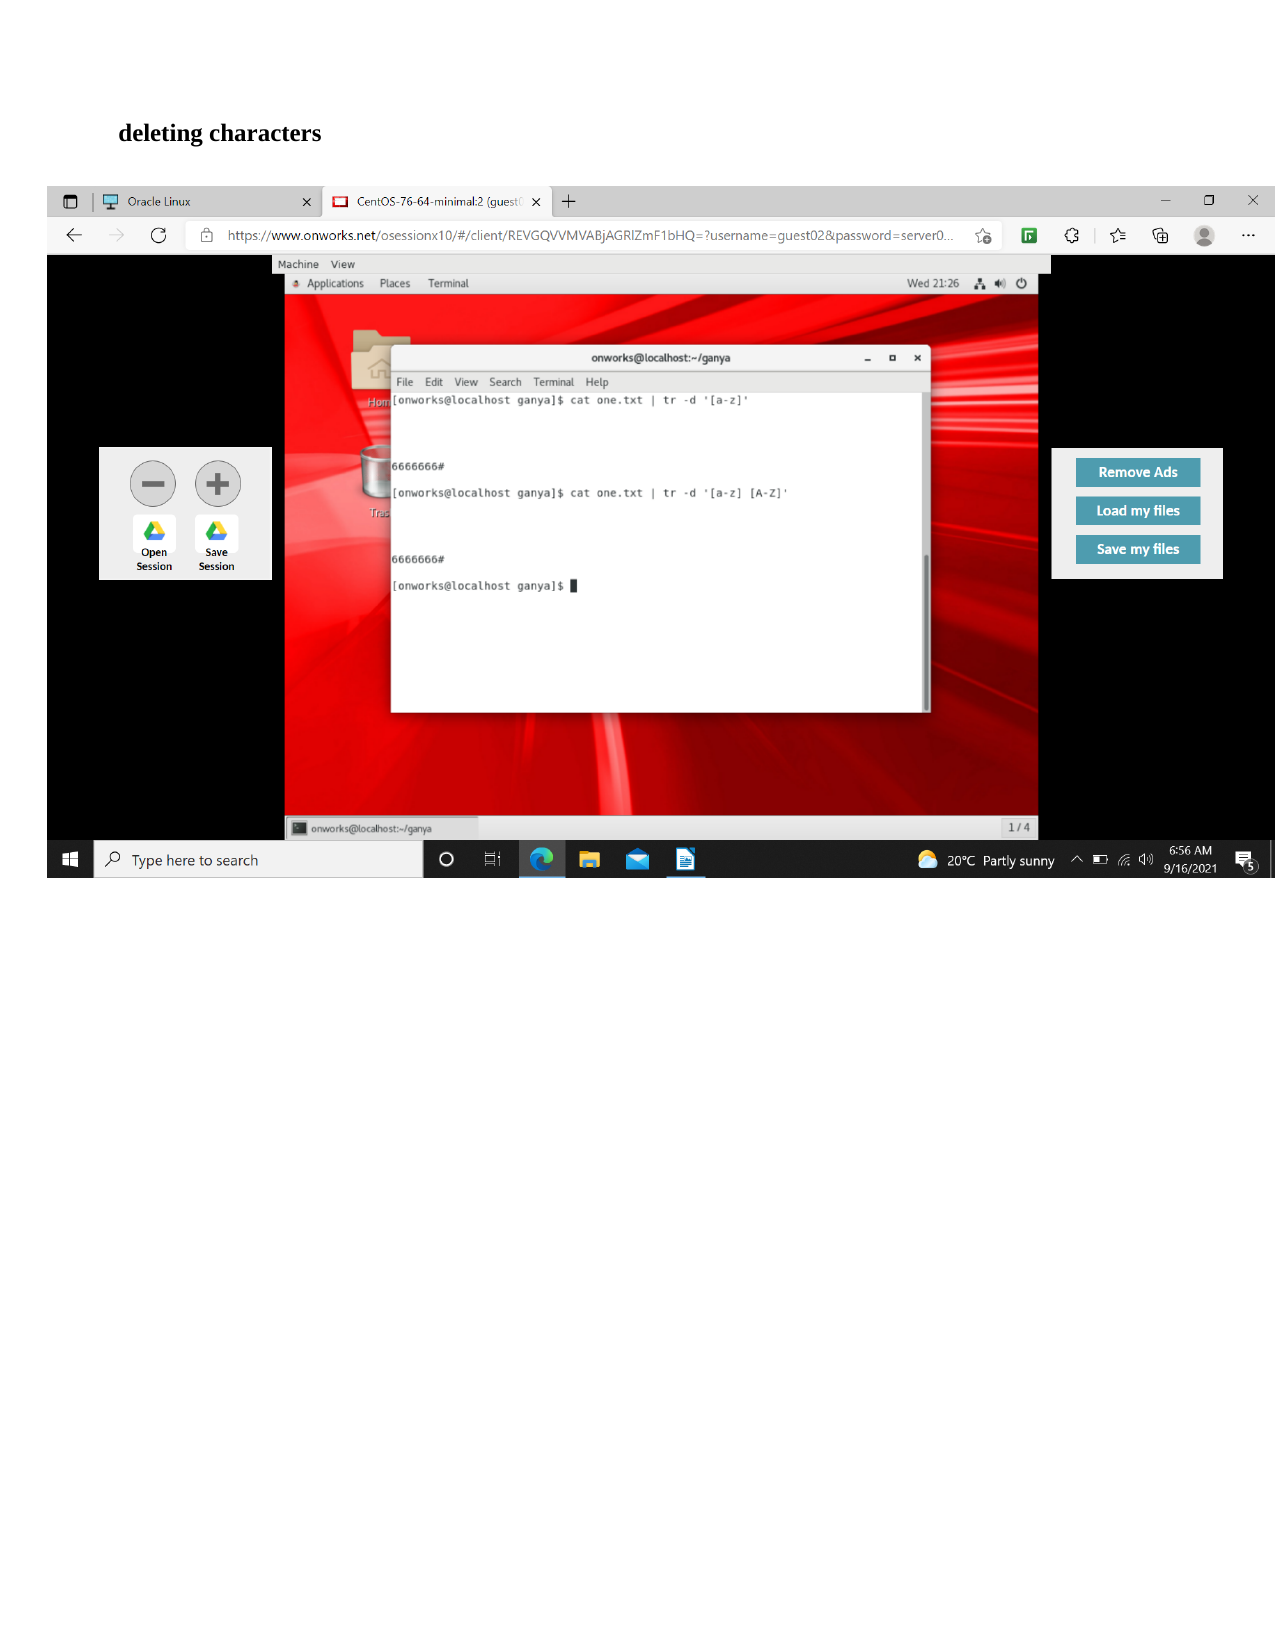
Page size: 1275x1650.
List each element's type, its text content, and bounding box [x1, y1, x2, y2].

text deleting characters [118, 118, 1157, 147]
picture [47, 186, 1275, 878]
